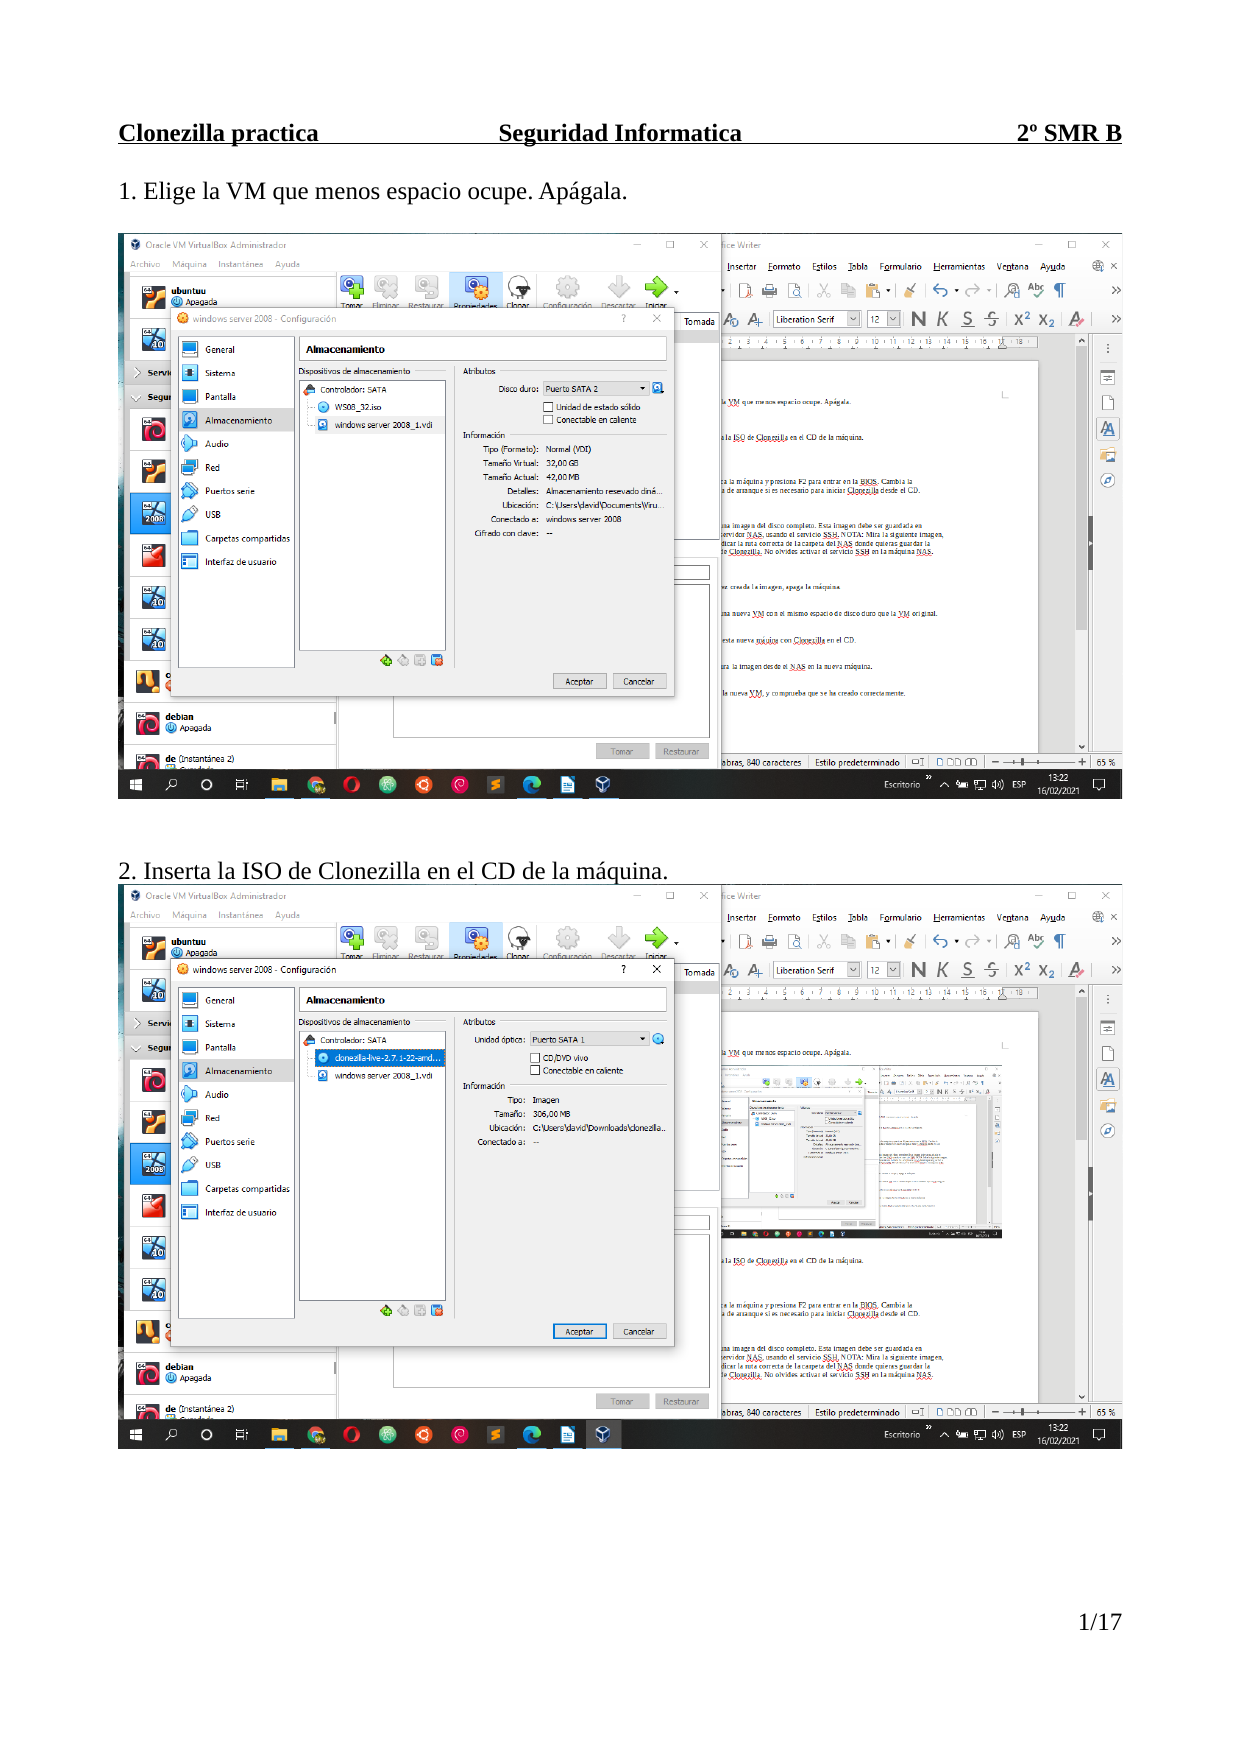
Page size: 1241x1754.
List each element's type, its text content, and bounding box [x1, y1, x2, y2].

text 2. Inserta la ISO de Clonezilla en el CD de la máquina. [118, 856, 1122, 884]
picture [118, 884, 1123, 1449]
picture [118, 233, 1123, 799]
text 1. Elige la VM que menos espacio ocupe. Apágala. [118, 176, 1122, 205]
